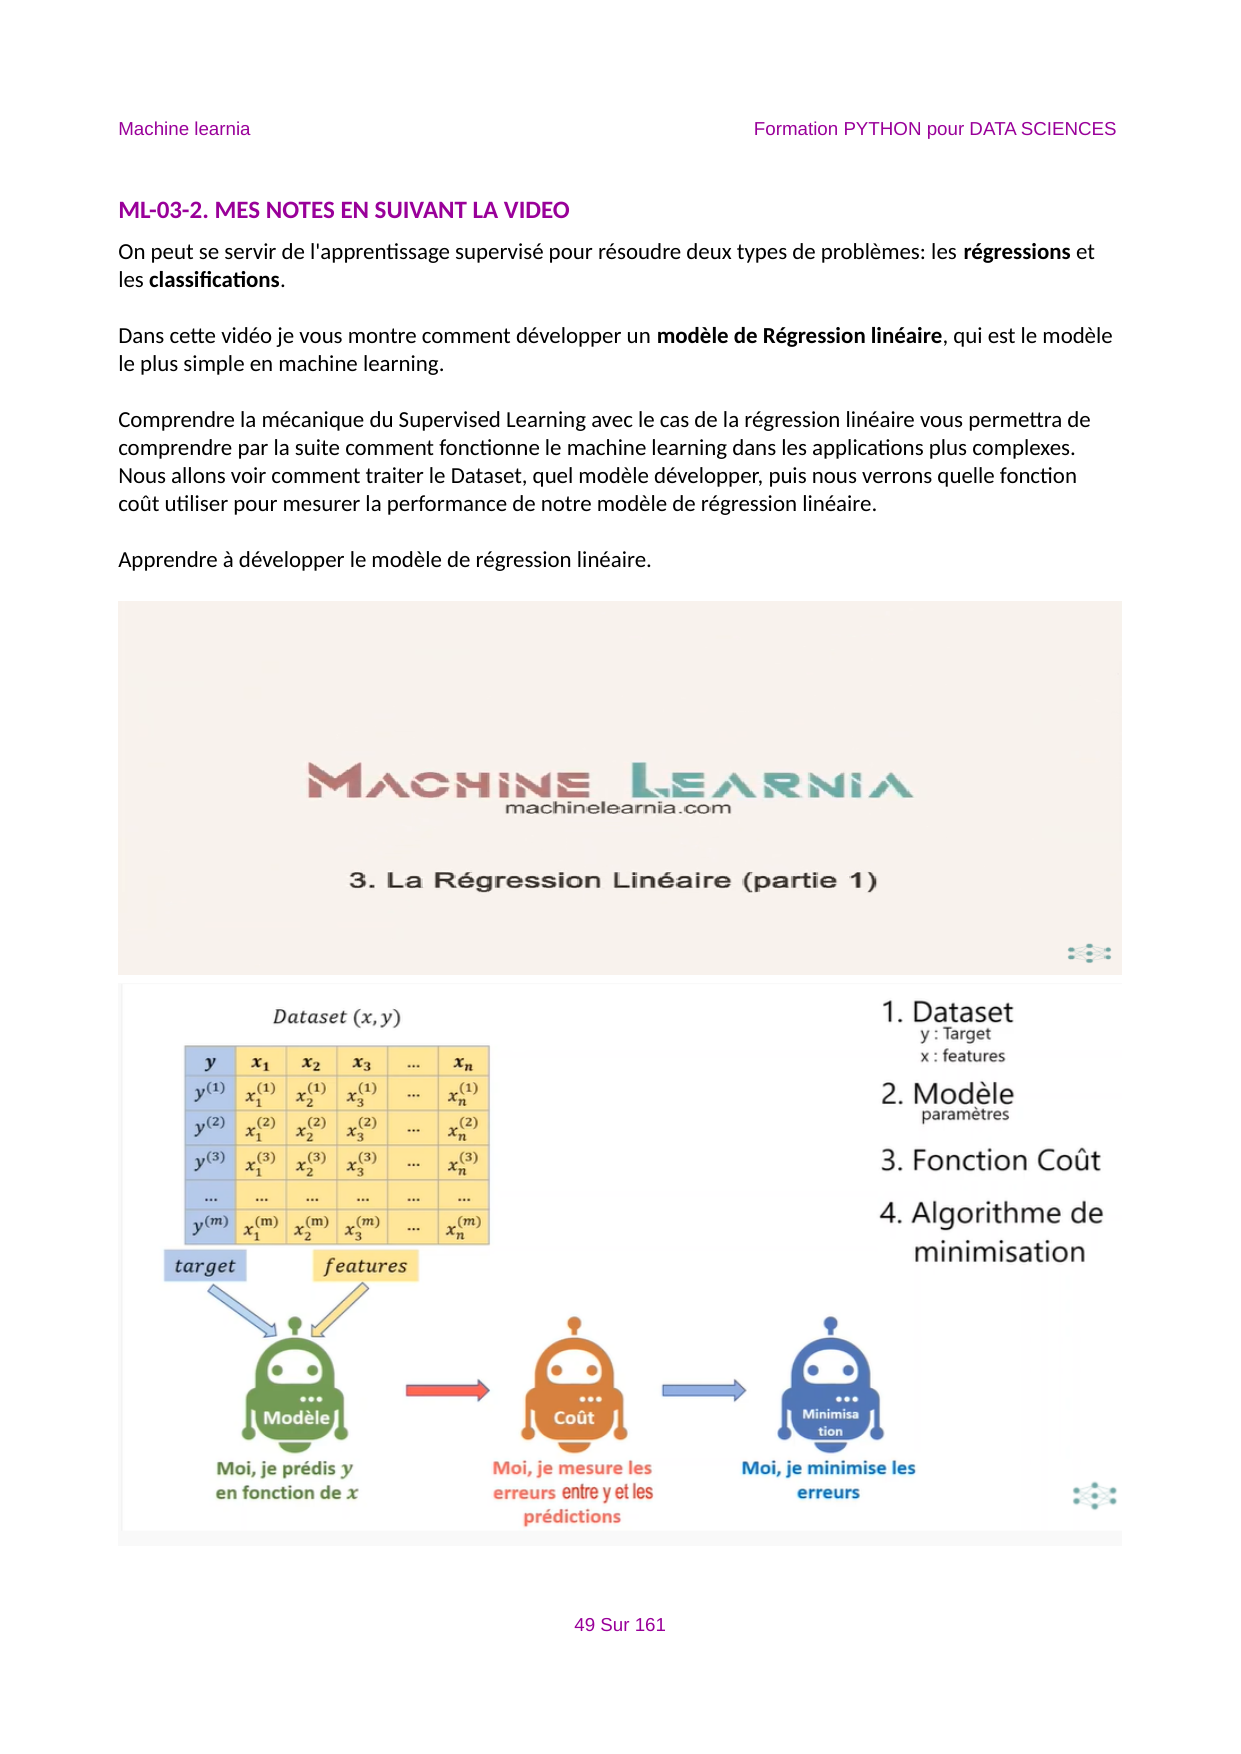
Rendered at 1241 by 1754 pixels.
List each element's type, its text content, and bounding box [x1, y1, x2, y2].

picture [118, 601, 1122, 975]
text Apprendre à développer le modèle de régression linéaire. [118, 545, 1122, 573]
text On peut se servir de l'apprentissage supervisé pour résoudre deux types de problèmes: les régressions et les classifications. [118, 237, 1122, 293]
text Dans cette vidéo je vous montre comment développer un modèle de Régression linéaire, qui est le modèle le plus simple en machine learning. [118, 321, 1122, 377]
subtitle ML-03-2. MES NOTES EN SUIVANT LA VIDEO [118, 194, 1122, 225]
text Nous allons voir comment traiter le Dataset, quel modèle développer, puis nous verrons quelle fonction coût utiliser pour mesurer la performance de notre modèle de régression linéaire. [118, 461, 1122, 517]
text Comprendre la mécanique du Supervised Learning avec le cas de la régression linéaire vous permettra de comprendre par la suite comment fonctionne le machine learning dans les applications plus complexes. [118, 405, 1122, 461]
picture [118, 983, 1122, 1546]
